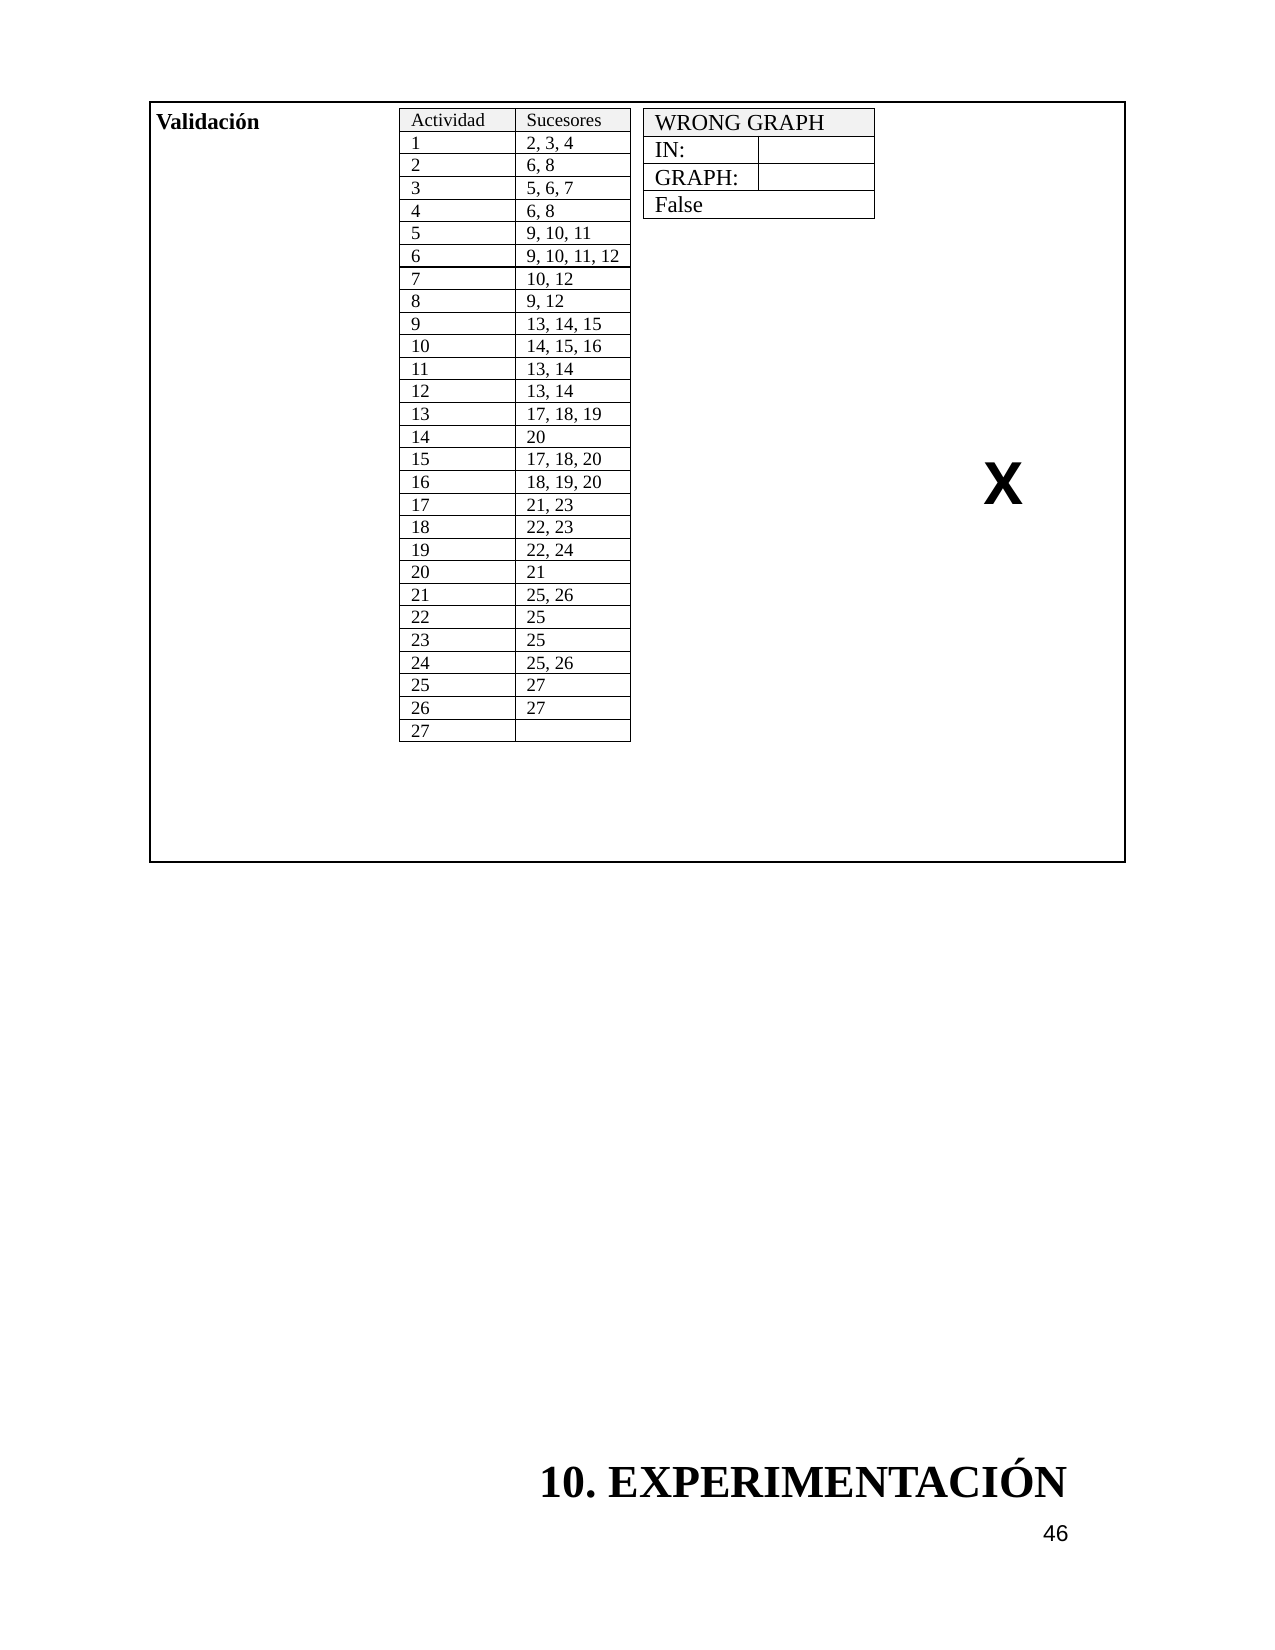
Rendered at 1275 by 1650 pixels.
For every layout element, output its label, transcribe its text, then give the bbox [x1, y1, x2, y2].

table_cell Validación [151, 103, 394, 861]
table_cell 10, 12 [516, 268, 630, 289]
table_cell [516, 720, 630, 741]
table_cell 4 [400, 200, 515, 221]
table_cell 23 [400, 629, 515, 651]
table_cell 25, 26 [516, 584, 630, 605]
table_cell 2, 3, 4 [516, 132, 630, 153]
table_header Actividad [400, 109, 515, 131]
table_cell 21 [516, 561, 630, 583]
table_cell [394, 103, 637, 861]
table_cell 10 [400, 335, 515, 357]
table_cell IN: [644, 137, 758, 163]
table_cell 22, 24 [516, 539, 630, 560]
table_cell 17 [400, 494, 515, 515]
table_cell 9, 10, 11, 12 [516, 245, 630, 266]
table_cell 3 [400, 177, 515, 198]
table_cell 9 [400, 313, 515, 334]
table_cell 26 [400, 697, 515, 718]
table_cell 13, 14 [516, 380, 630, 402]
table_cell [638, 103, 881, 861]
table_cell [759, 164, 874, 190]
table_cell 1 [400, 132, 515, 153]
table_cell 15 [400, 448, 515, 470]
table_cell 14 [400, 426, 515, 447]
table_cell 5, 6, 7 [516, 177, 630, 198]
table_cell X [881, 103, 1124, 861]
table_cell 2 [400, 154, 515, 176]
table_cell 20 [516, 426, 630, 447]
table_cell 6 [400, 245, 515, 266]
table_cell 27 [400, 720, 515, 741]
table_cell 14, 15, 16 [516, 335, 630, 357]
table_cell 8 [400, 290, 515, 312]
table_cell 5 [400, 222, 515, 244]
table_cell GRAPH: [644, 164, 758, 190]
table_cell 21, 23 [516, 494, 630, 515]
table_cell 19 [400, 539, 515, 560]
table_cell 25 [400, 674, 515, 696]
table_header WRONG GRAPH [644, 109, 874, 136]
table_cell 25 [516, 629, 630, 651]
table_cell 27 [516, 697, 630, 718]
table_cell 9, 12 [516, 290, 630, 312]
text 10. EXPERIMENTACIÓN [207, 1454, 1068, 1507]
table_cell 16 [400, 471, 515, 492]
table_cell 25, 26 [516, 652, 630, 673]
table_cell False [644, 191, 874, 218]
table_cell 20 [400, 561, 515, 583]
table_cell 18 [400, 516, 515, 538]
table_cell 6, 8 [516, 200, 630, 221]
table_cell 24 [400, 652, 515, 673]
table_cell 21 [400, 584, 515, 605]
table_cell 17, 18, 19 [516, 403, 630, 424]
table_cell 22, 23 [516, 516, 630, 538]
table_cell 9, 10, 11 [516, 222, 630, 244]
table_cell 25 [516, 606, 630, 628]
table_cell 13, 14 [516, 358, 630, 379]
table_cell 22 [400, 606, 515, 628]
table_cell 27 [516, 674, 630, 696]
table_cell 7 [400, 268, 515, 289]
table_cell 18, 19, 20 [516, 471, 630, 492]
table_cell 17, 18, 20 [516, 448, 630, 470]
table_cell 13, 14, 15 [516, 313, 630, 334]
table_cell 13 [400, 403, 515, 424]
table_cell 11 [400, 358, 515, 379]
table_cell 6, 8 [516, 154, 630, 176]
table_cell 12 [400, 380, 515, 402]
table_header Sucesores [516, 109, 630, 131]
table_cell [759, 137, 874, 163]
